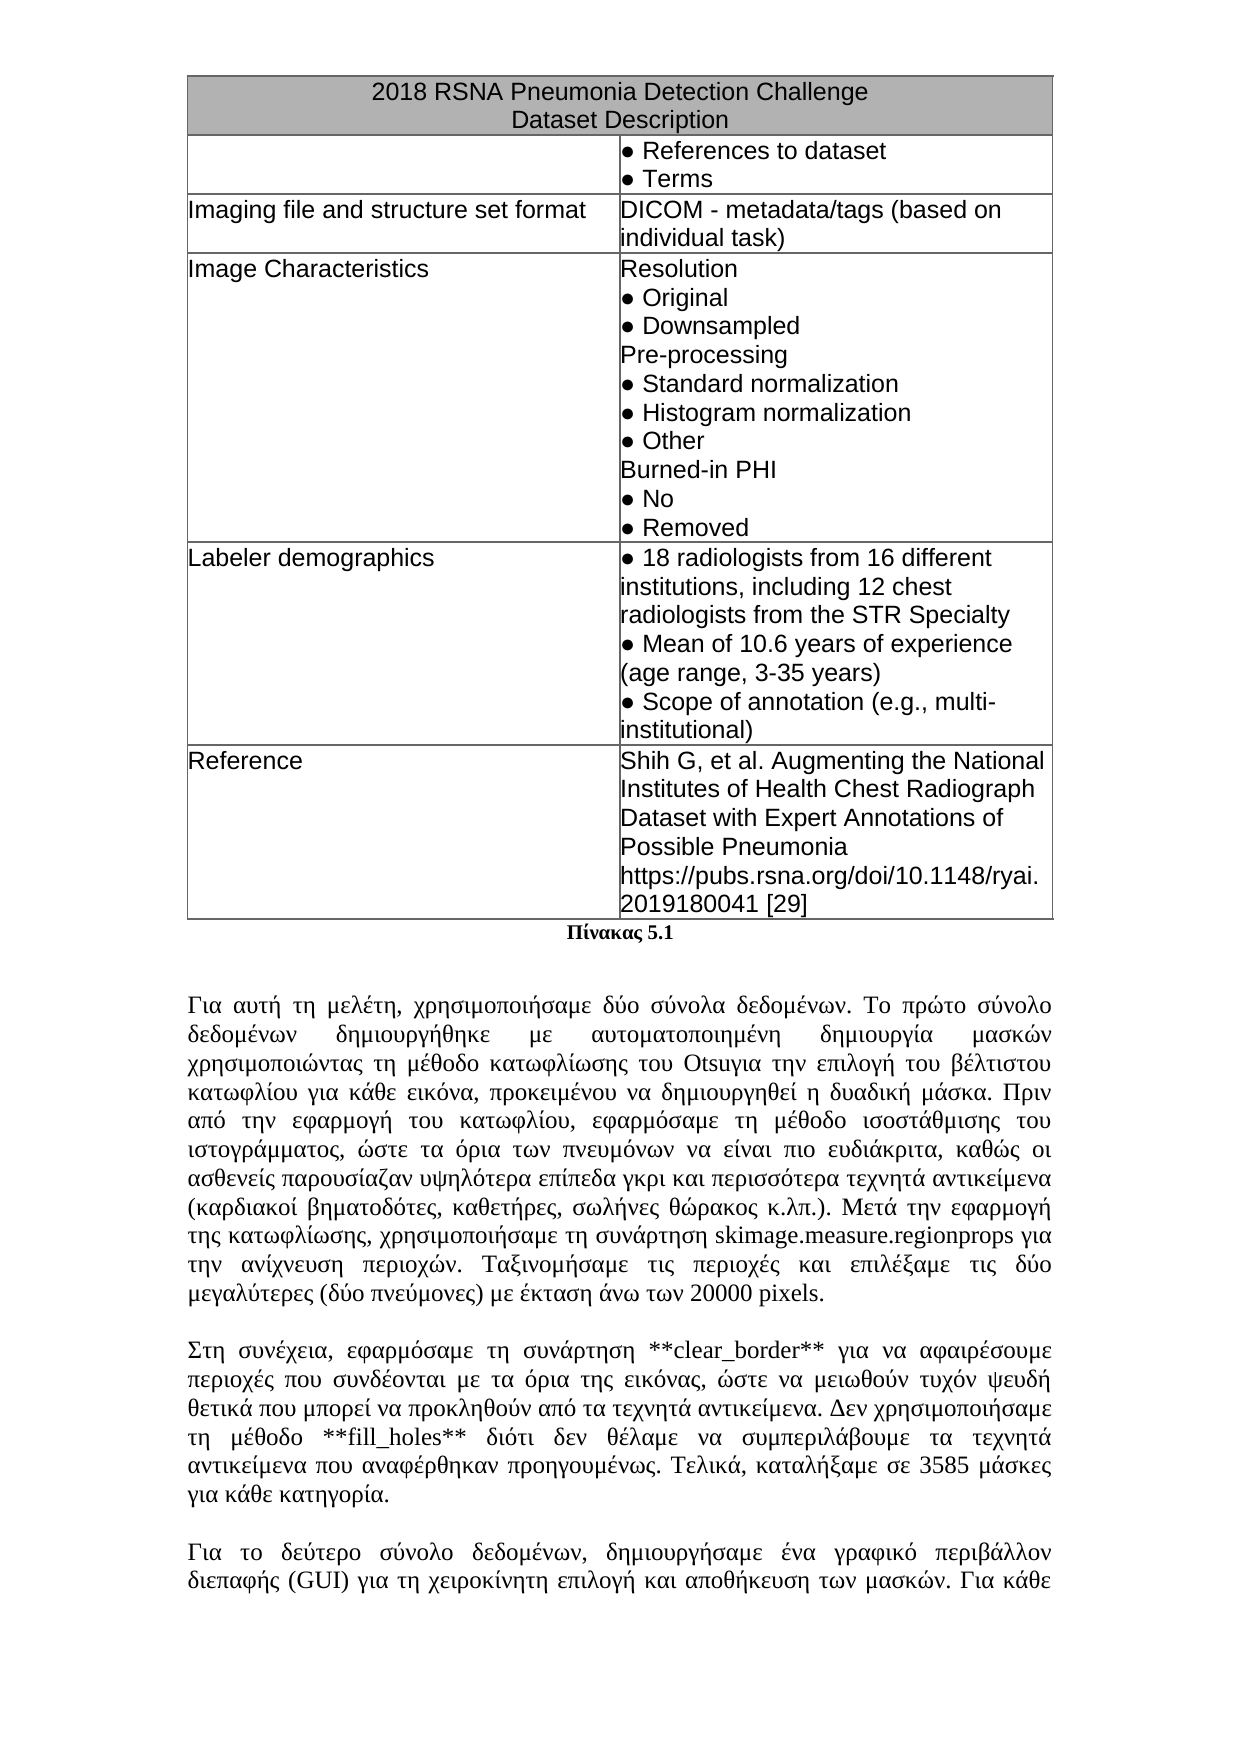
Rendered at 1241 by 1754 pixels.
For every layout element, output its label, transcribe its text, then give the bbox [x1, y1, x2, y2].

table_cell DICOM - metadata/tags (based on individual task) [621, 195, 1052, 252]
text Πίνακας 5.1 [187, 920, 1053, 944]
table_cell Image Characteristics [188, 254, 619, 541]
table_cell Imaging file and structure set format [188, 195, 619, 252]
table_cell Shih G, et al. Augmenting the National Institutes of Health Chest Radiograph Dataset with Expert Annotations of Possible Pneumonia https://pubs.rsna.org/doi/10.1148/ryai.2019180041 [29] [621, 746, 1052, 918]
text Για το δεύτερο σύνολο δεδομένων, δημιουργήσαμε ένα γραφικό περιβάλλον διεπαφής (GUI) για τη χειροκίνητη επιλογή και αποθήκευση των μασκών. Για κάθε [187, 1537, 1053, 1594]
table_cell ● 18 radiologists from 16 different institutions, including 12 chest radiologists from the STR Specialty ● Mean of 10.6 years of experience (age range, 3-35 years) ● Scope of annotation (e.g., multi-institutional) [621, 543, 1052, 744]
table_cell Labeler demographics [188, 543, 619, 744]
table_cell Reference [188, 746, 619, 918]
table_header 2018 RSNA Pneumonia Detection Challenge Dataset Description [188, 77, 1052, 134]
text Στη συνέχεια, εφαρμόσαμε τη συνάρτηση **clear_border** για να αφαιρέσουμε περιοχές που συνδέονται με τα όρια της εικόνας, ώστε να μειωθούν τυχόν ψευδή θετικά που μπορεί να προκληθούν από τα τεχνητά αντικείμενα. Δεν χρησιμοποιήσαμε τη μέθοδο **fill_holes** διότι δεν θέλαμε να συμπεριλάβουμε τα τεχνητά αντικείμενα που αναφέρθηκαν προηγουμένως. Τελικά, καταλήξαμε σε 3585 μάσκες για κάθε κατηγορία. [187, 1336, 1053, 1508]
table_cell ● References to dataset ● Terms [621, 136, 1052, 193]
table_cell [188, 136, 619, 193]
table_cell Resolution ● Original ● Downsampled Pre-processing ● Standard normalization ● Histogram normalization ● Other Burned-in PHI ● No ● Removed [621, 254, 1052, 541]
text Για αυτή τη μελέτη, χρησιμοποιήσαμε δύο σύνολα δεδομένων. Το πρώτο σύνολο δεδομένων δημιουργήθηκε με αυτοματοποιημένη δημιουργία μασκών χρησιμοποιώντας τη μέθοδο κατωφλίωσης του Otsuγια την επιλογή του βέλτιστου κατωφλίου για κάθε εικόνα, προκειμένου να δημιουργηθεί η δυαδική μάσκα. Πριν από την εφαρμογή του κατωφλίου, εφαρμόσαμε τη μέθοδο ισοστάθμισης του ιστογράμματος, ώστε τα όρια των πνευμόνων να είναι πιο ευδιάκριτα, καθώς οι ασθενείς παρουσίαζαν υψηλότερα επίπεδα γκρι και περισσότερα τεχνητά αντικείμενα (καρδιακοί βηματοδότες, καθετήρες, σωλήνες θώρακος κ.λπ.). Μετά την εφαρμογή της κατωφλίωσης, χρησιμοποιήσαμε τη συνάρτηση skimage.measure.regionprops για την ανίχνευση περιοχών. Ταξινομήσαμε τις περιοχές και επιλέξαμε τις δύο μεγαλύτερες (δύο πνεύμονες) με έκταση άνω των 20000 pixels. [187, 991, 1053, 1307]
